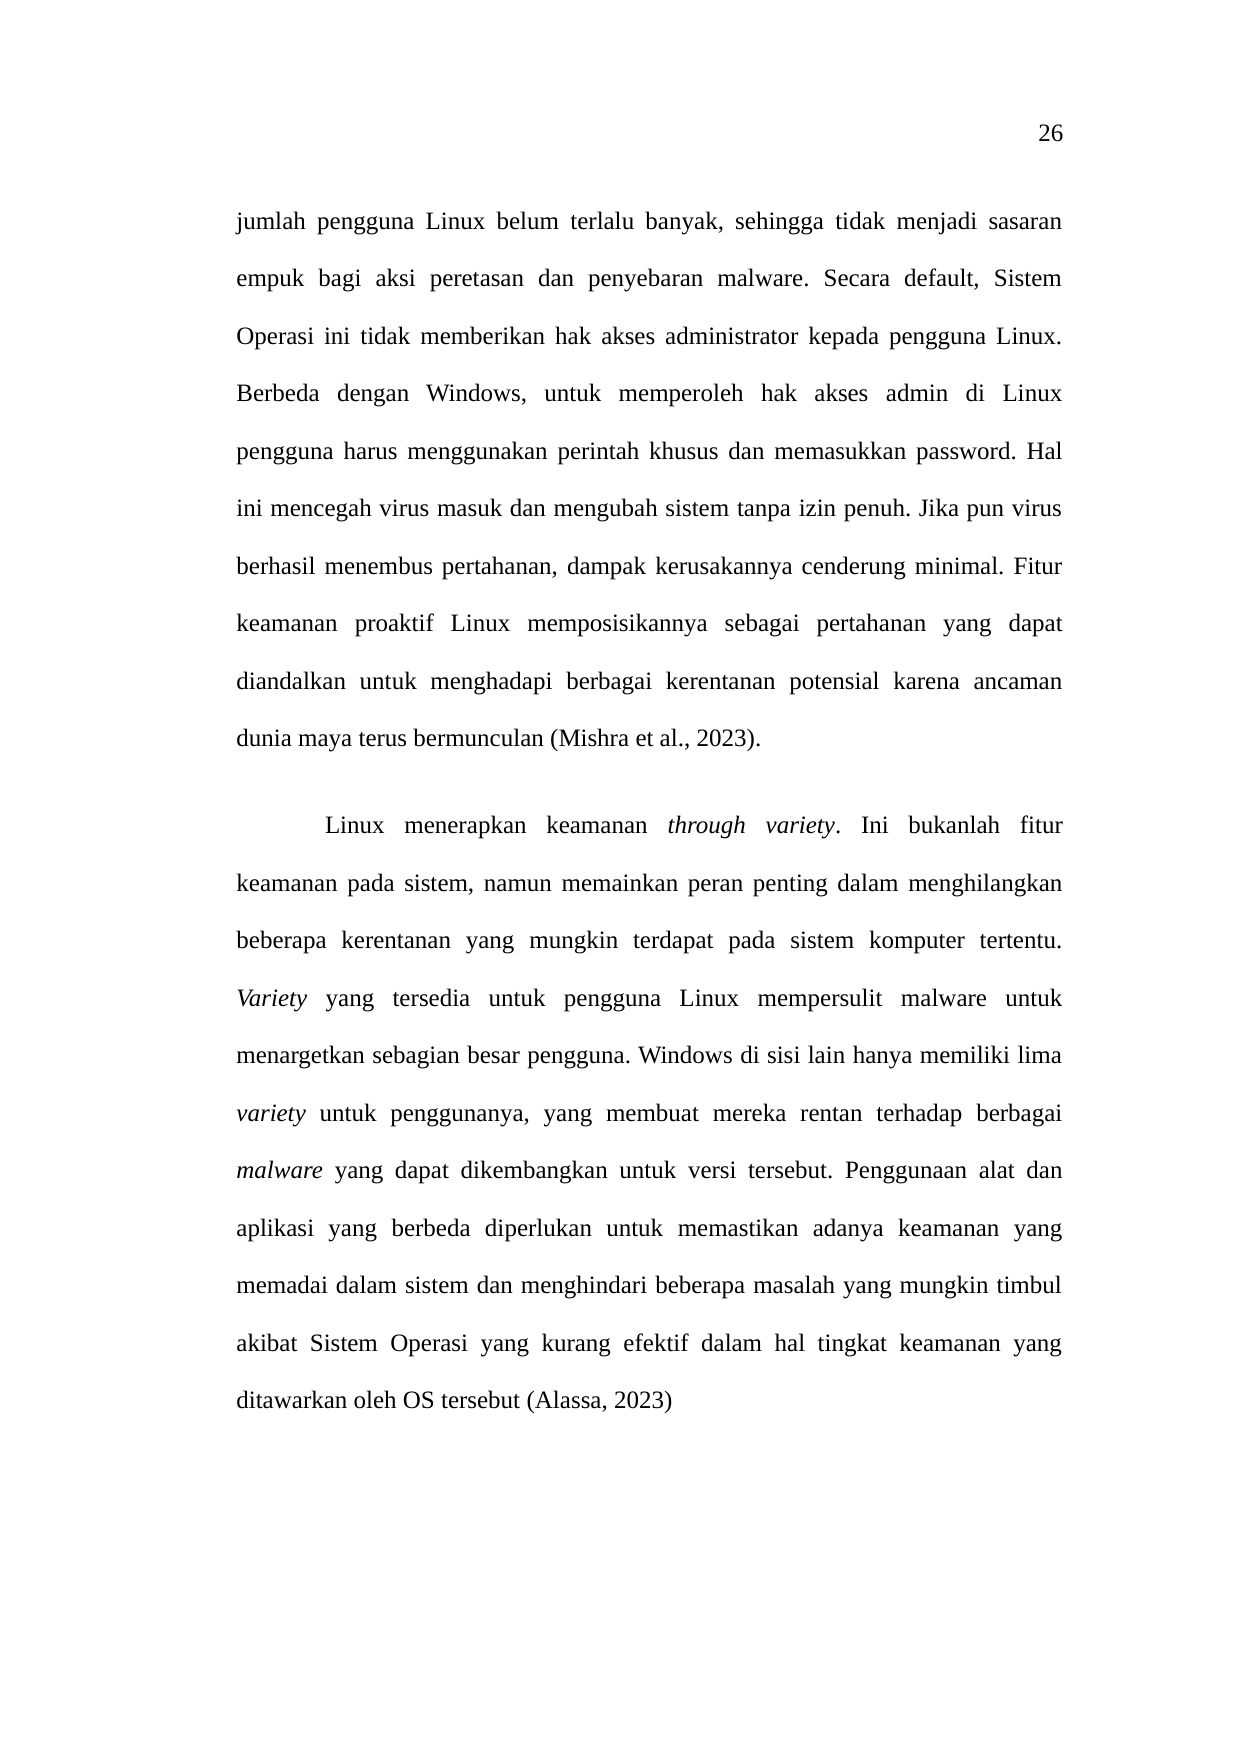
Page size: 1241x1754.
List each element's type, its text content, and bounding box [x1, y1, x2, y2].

text Linux menerapkan keamanan through variety. Ini bukanlah fitur keamanan pada sistem, namun memainkan peran penting dalam menghilangkan beberapa kerentanan yang mungkin terdapat pada sistem komputer tertentu. Variety yang tersedia untuk pengguna Linux mempersulit malware untuk menargetkan sebagian besar pengguna. Windows di sisi lain hanya memiliki lima variety untuk penggunanya, yang membuat mereka rentan terhadap berbagai malware yang dapat dikembangkan untuk versi tersebut. Penggunaan alat dan aplikasi yang berbeda diperlukan untuk memastikan adanya keamanan yang memadai dalam sistem dan menghindari beberapa masalah yang mungkin timbul akibat Sistem Operasi yang kurang efektif dalam hal tingkat keamanan yang ditawarkan oleh OS tersebut (Alassa, 2023)⁠ [236, 810, 1063, 1414]
text jumlah pengguna Linux belum terlalu banyak, sehingga tidak menjadi sasaran empuk bagi aksi peretasan dan penyebaran malware. Secara default, Sistem Operasi ini tidak memberikan hak akses administrator kepada pengguna Linux. Berbeda dengan Windows, untuk memperoleh hak akses admin di Linux pengguna harus menggunakan perintah khusus dan memasukkan password. Hal ini mencegah virus masuk dan mengubah sistem tanpa izin penuh. Jika pun virus berhasil menembus pertahanan, dampak kerusakannya cenderung minimal. Fitur keamanan proaktif Linux memposisikannya sebagai pertahanan yang dapat diandalkan untuk menghadapi berbagai kerentanan potensial karena ancaman dunia maya terus bermunculan (Mishra et al., 2023)⁠. [236, 206, 1063, 752]
